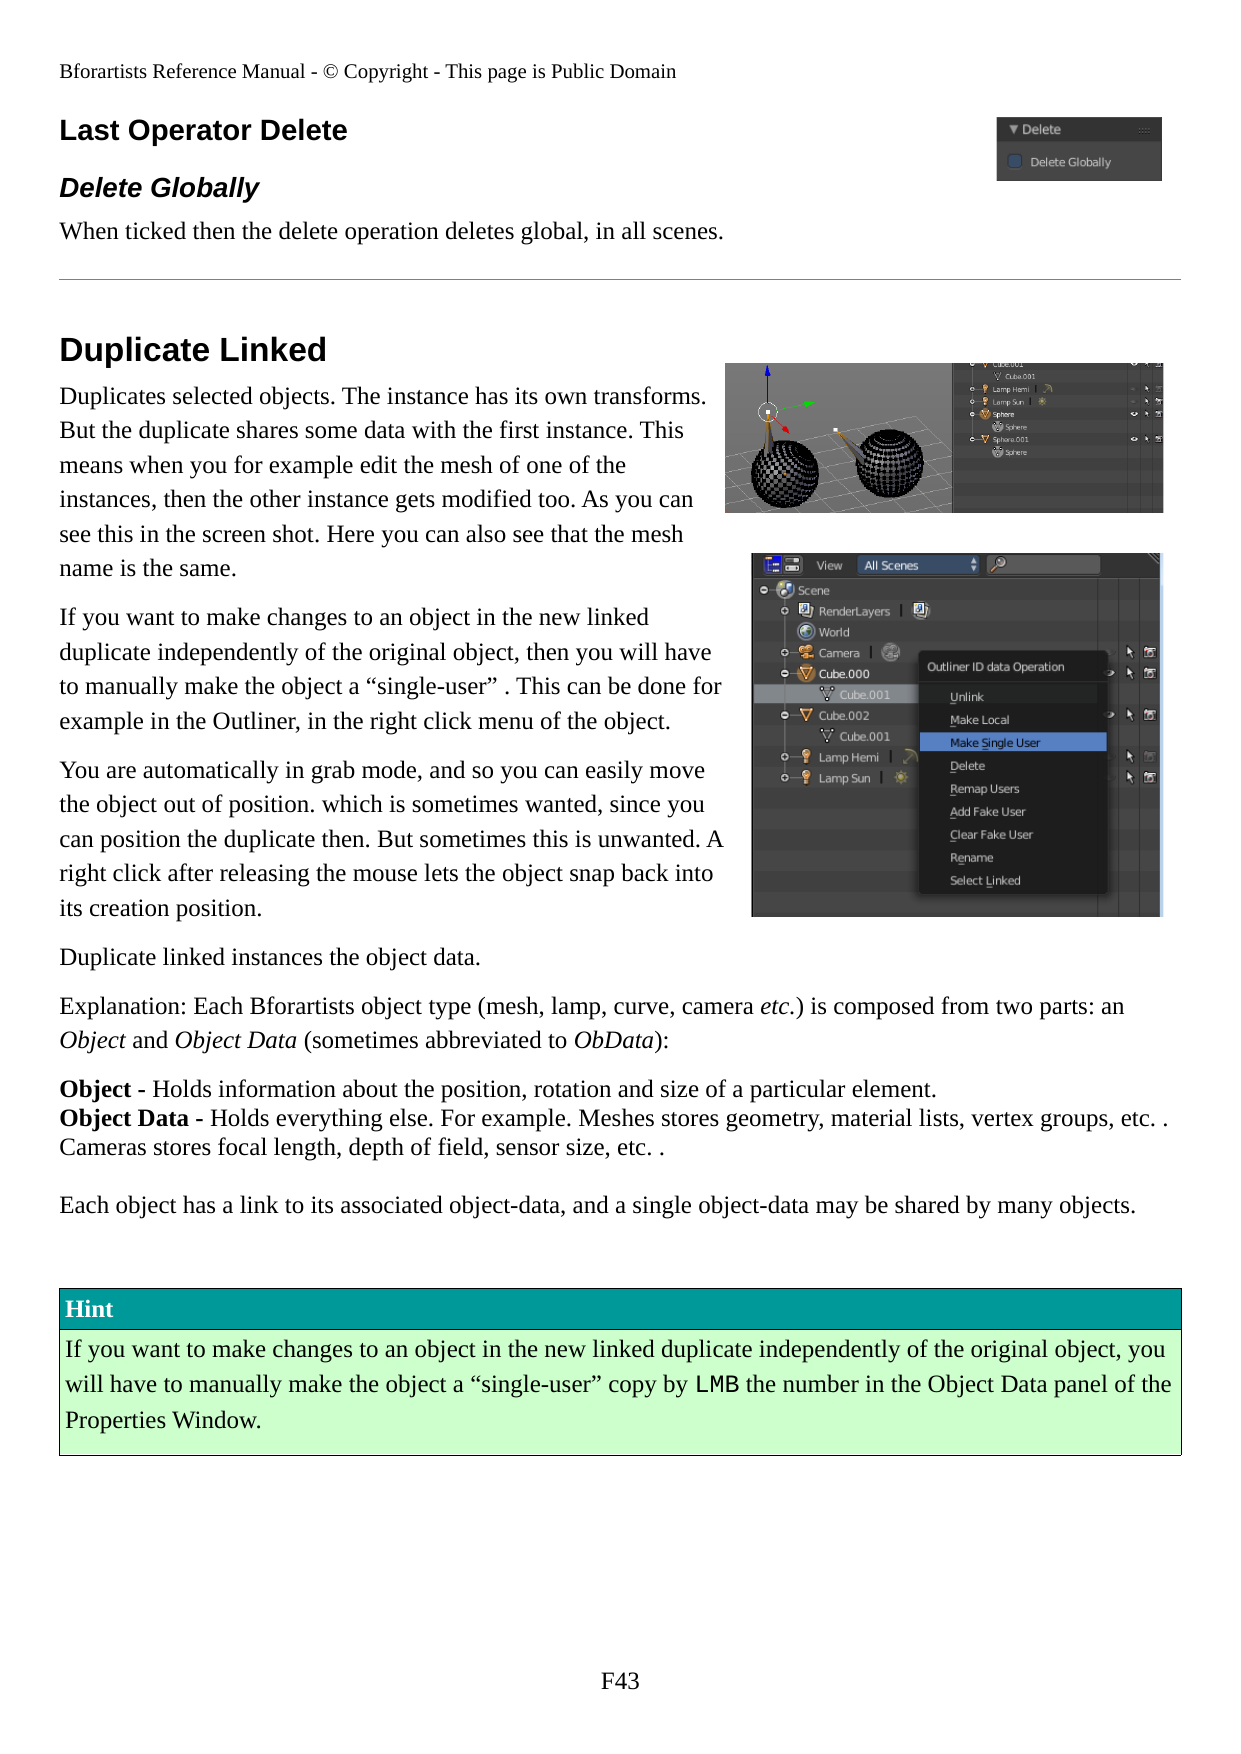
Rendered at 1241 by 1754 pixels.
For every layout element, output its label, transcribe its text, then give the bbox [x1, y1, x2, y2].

subtitle Duplicate Linked [59, 330, 1181, 368]
subtitle Last Operator Delete [59, 113, 1181, 146]
text Each object has a link to its associated object-data, and a single object-data may be shared by many objects. [59, 1190, 1181, 1219]
subtitle Object - Holds information about the position, rotation and size of a particular element. [59, 1074, 1181, 1103]
text Duplicate linked instances the object data. [59, 942, 1181, 971]
picture [725, 363, 1164, 513]
text Explanation: Each Bforartists object type (mesh, lamp, curve, camera etc.) is composed from two parts: an Object and Object Data (sometimes abbreviated to ObData): [59, 991, 1181, 1054]
picture [996, 117, 1162, 181]
text Duplicates selected objects. The instance has its own transforms. But the duplicate shares some data with the first instance. This means when you for example edit the mesh of one of the instances, then the other instance gets modified too. As you can see this in the screen shot. Here you can also see that the mesh name is the same. [59, 381, 1181, 582]
table_header Hint [60, 1289, 1181, 1329]
subtitle Delete Globally [59, 171, 1181, 203]
text You are automatically in grab mode, and so you can easily move the object out of position. which is sometimes wanted, since you can position the duplicate then. But sometimes this is unwanted. A right click after releasing the mouse lets the object snap back into its creation position. [59, 755, 1181, 922]
text When ticked then the delete operation deletes global, in all scenes. [59, 216, 1181, 244]
text If you want to make changes to an object in the new linked duplicate independently of the original object, then you will have to manually make the object a “single-user” . This can be done for example in the Outliner, in the right click menu of the object. [59, 602, 751, 734]
table_cell If you want to make changes to an object in the new linked duplicate independently of the original object, you will have to manually make the object a “single-user” copy by LMB the number in the Object Data panel of the Properties Window. [60, 1330, 1181, 1454]
picture [751, 553, 1164, 917]
subtitle Object Data - Holds everything else. For example. Meshes stores geometry, material lists, vertex groups, etc. . Cameras stores focal length, depth of field, sensor size, etc. . [59, 1103, 1181, 1161]
